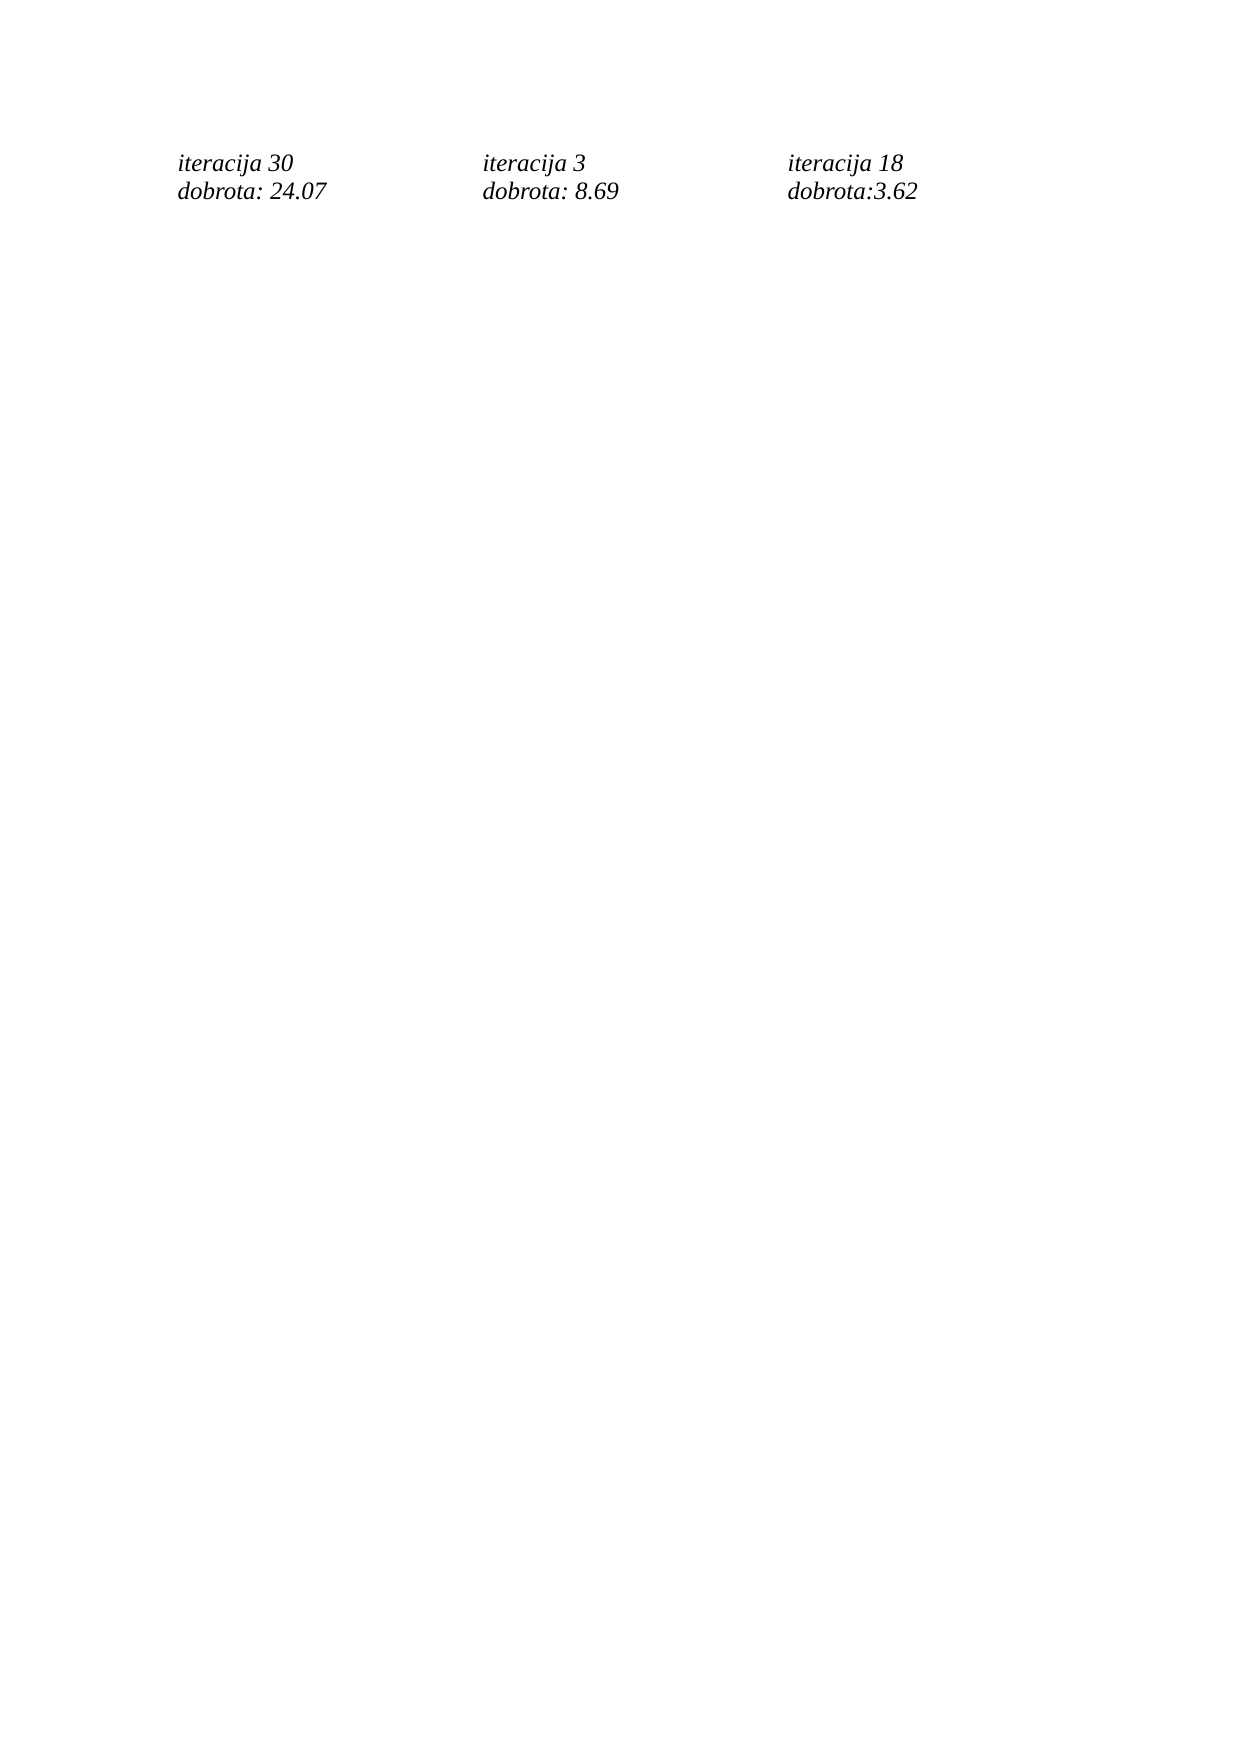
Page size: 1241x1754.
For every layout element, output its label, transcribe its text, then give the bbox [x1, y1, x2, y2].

table_header iteracija 3 dobrota: 8.69 [482, 148, 787, 205]
table_header iteracija 30 dobrota: 24.07 [177, 148, 482, 205]
table_header iteracija 18 dobrota:3.62 [788, 148, 1093, 205]
